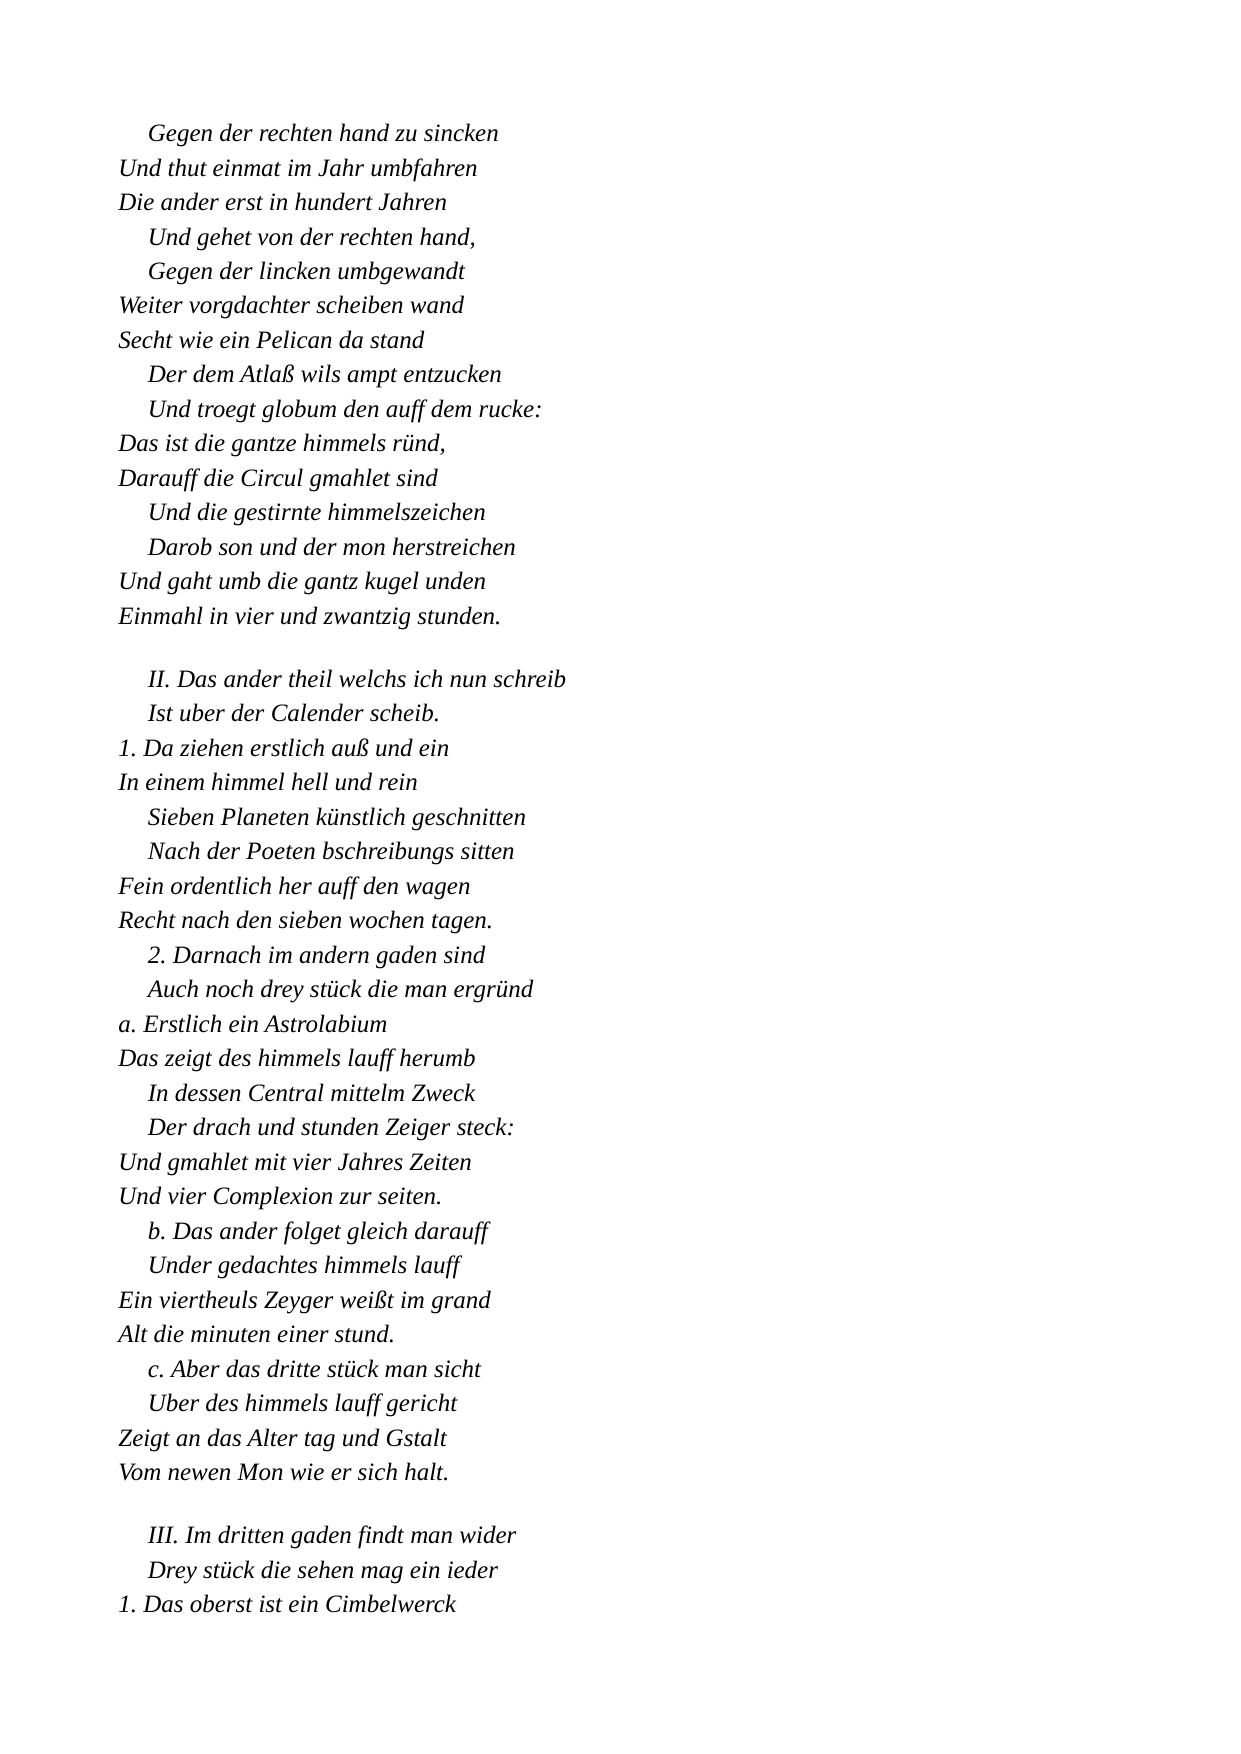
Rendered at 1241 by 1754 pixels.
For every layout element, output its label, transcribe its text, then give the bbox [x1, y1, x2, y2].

text b. Das ander folget gleich darauff [118, 1216, 1122, 1244]
text Drey stück die sehen mag ein ieder [118, 1555, 1122, 1583]
text Der dem Atlaß wils ampt entzucken [118, 359, 1122, 388]
text In dessen Central mittelm Zweck [118, 1078, 1122, 1107]
text 1. Das oberst ist ein Cimbelwerck [118, 1589, 1122, 1618]
text Das zeigt des himmels lauff herumb [118, 1043, 1122, 1072]
text Weiter vorgdachter scheiben wand [118, 291, 1122, 319]
text Und gehet von der rechten hand, [118, 222, 1122, 250]
text Der drach und stunden Zeiger steck: [118, 1112, 1122, 1141]
text Ein viertheuls Zeyger weißt im grand [118, 1285, 1122, 1313]
text Gegen der lincken umbgewandt [118, 256, 1122, 285]
text Nach der Poeten bschreibungs sitten [118, 836, 1122, 865]
text III. Im dritten gaden findt man wider [118, 1520, 1122, 1549]
text Und vier Complexion zur seiten. [118, 1181, 1122, 1210]
text Vom newen Mon wie er sich halt. [118, 1457, 1122, 1486]
text Und thut einmat im Jahr umbfahren [118, 153, 1122, 181]
text Und gmahlet mit vier Jahres Zeiten [118, 1147, 1122, 1176]
text Alt die minuten einer stund. [118, 1319, 1122, 1348]
text a. Erstlich ein Astrolabium [118, 1009, 1122, 1038]
text Under gedachtes himmels lauff [118, 1250, 1122, 1279]
text Und troegt globum den auff dem rucke: [118, 394, 1122, 423]
text Fein ordentlich her auff den wagen [118, 871, 1122, 900]
text II. Das ander theil welchs ich nun schreib [118, 664, 1122, 693]
text In einem himmel hell und rein [118, 767, 1122, 796]
text Die ander erst in hundert Jahren [118, 187, 1122, 216]
text Darauff die Circul gmahlet sind [118, 463, 1122, 492]
text 2. Darnach im andern gaden sind [118, 940, 1122, 969]
text Zeigt an das Alter tag und Gstalt [118, 1423, 1122, 1451]
text c. Aber das dritte stück man sicht [118, 1354, 1122, 1382]
text Das ist die gantze himmels ründ, [118, 428, 1122, 457]
text 1. Da ziehen erstlich auß und ein [118, 733, 1122, 762]
text Sieben Planeten künstlich geschnitten [118, 802, 1122, 831]
text Gegen der rechten hand zu sincken [118, 118, 1122, 147]
text Uber des himmels lauff gericht [118, 1388, 1122, 1417]
text Recht nach den sieben wochen tagen. [118, 905, 1122, 934]
text Ist uber der Calender scheib. [118, 698, 1122, 727]
text Secht wie ein Pelican da stand [118, 325, 1122, 354]
text Einmahl in vier und zwantzig stunden. [118, 601, 1122, 629]
text Und gaht umb die gantz kugel unden [118, 566, 1122, 595]
text Und die gestirnte himmelszeichen [118, 497, 1122, 526]
text Darob son und der mon herstreichen [118, 532, 1122, 561]
text Auch noch drey stück die man ergründ [118, 974, 1122, 1003]
